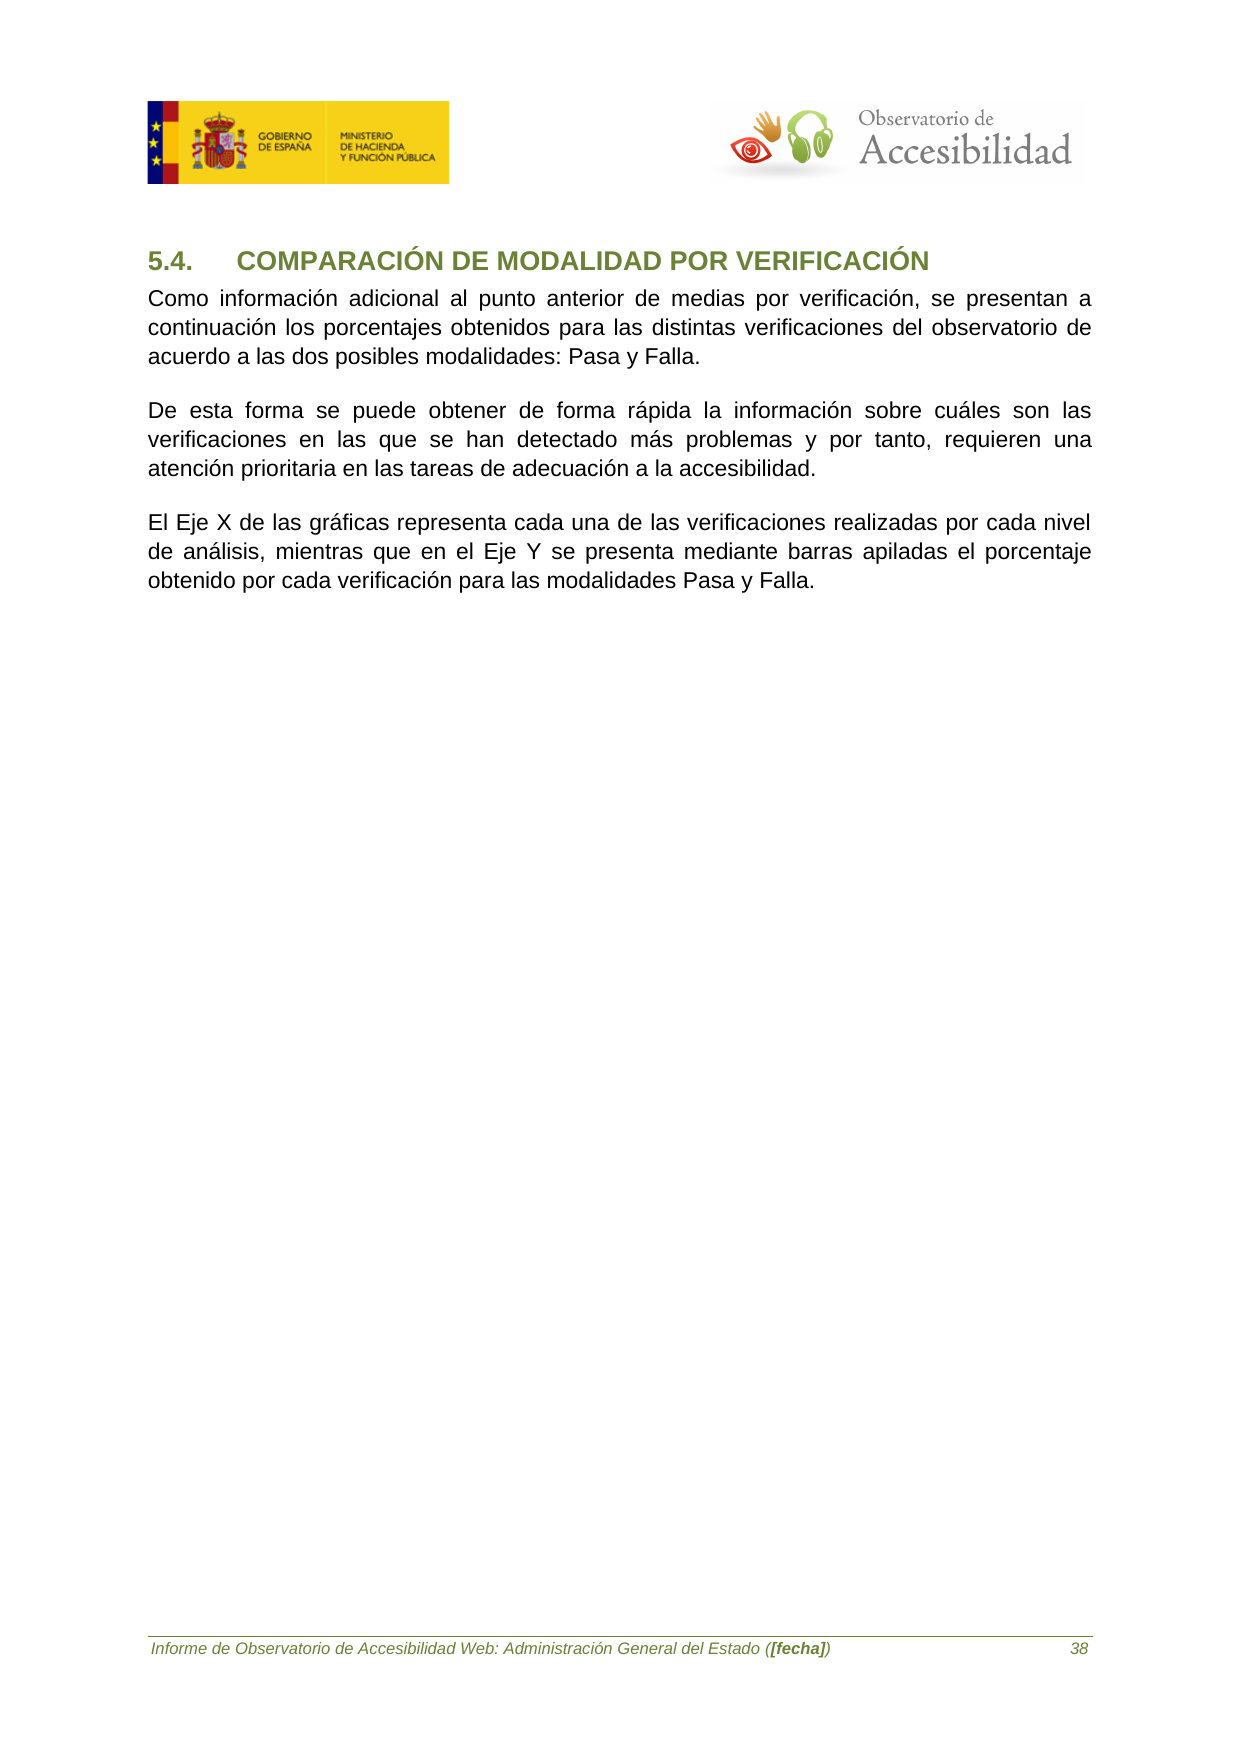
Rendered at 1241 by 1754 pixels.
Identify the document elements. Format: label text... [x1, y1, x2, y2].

text Como información adicional al punto anterior de medias por verificación, se presentan a continuación los porcentajes obtenidos para las distintas verificaciones del observatorio de acuerdo a las dos posibles modalidades: Pasa y Falla. [148, 285, 1092, 369]
text El Eje X de las gráficas representa cada una de las verificaciones realizadas por cada nivel de análisis, mientras que en el Eje Y se presenta mediante barras apiladas el porcentaje obtenido por cada verificación para las modalidades Pasa y Falla. [148, 509, 1092, 593]
subtitle Comparación de modalidad por verificación [148, 245, 1092, 276]
picture [710, 101, 1086, 184]
text De esta forma se puede obtener de forma rápida la información sobre cuáles son las verificaciones en las que se han detectado más problemas y por tanto, requieren una atención prioritaria en las tareas de adecuación a la accesibilidad. [148, 397, 1092, 481]
picture [147, 101, 450, 184]
